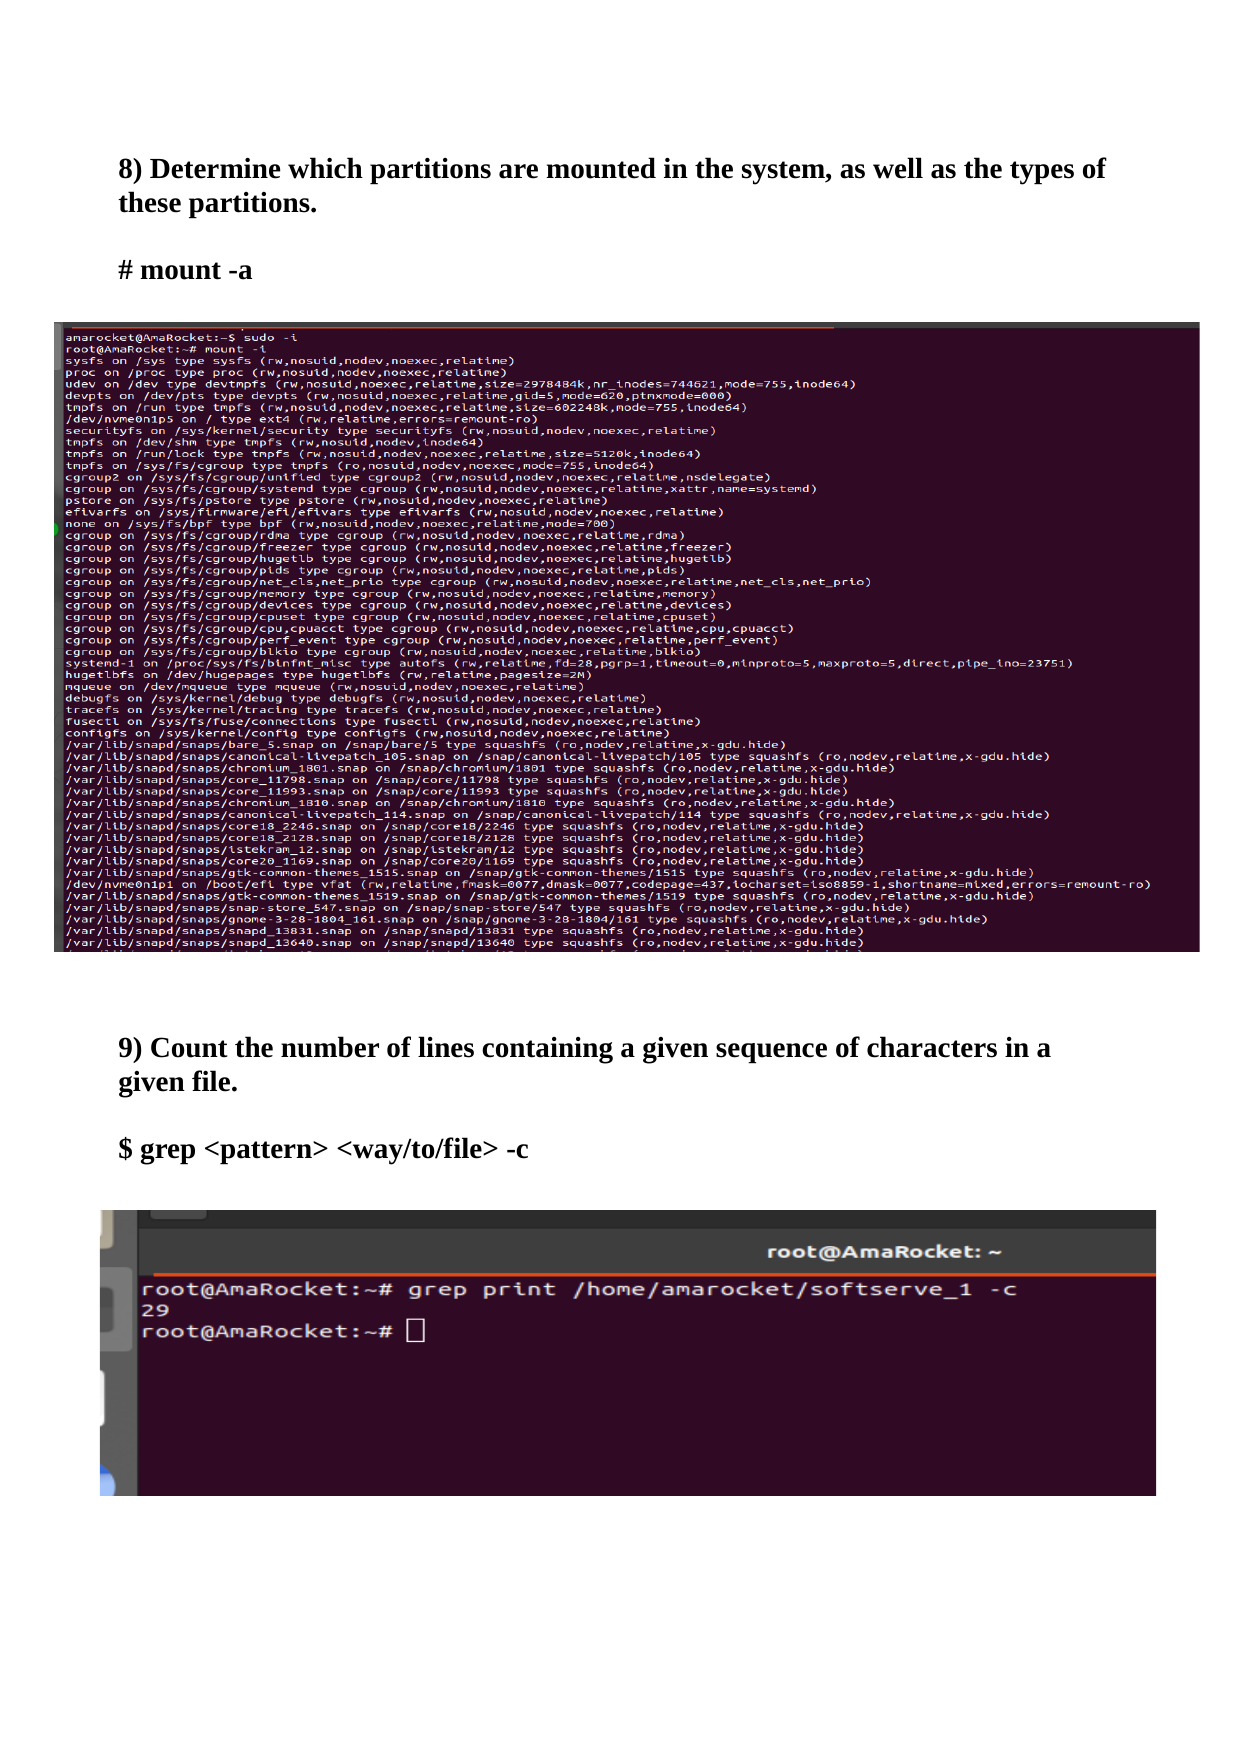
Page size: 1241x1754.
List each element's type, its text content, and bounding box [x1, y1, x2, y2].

text # mount -a [118, 252, 1122, 286]
text 8) Determine which partitions are mounted in the system, as well as the types of [118, 152, 1122, 185]
text these partitions. [118, 185, 1122, 219]
picture [54, 322, 1047, 936]
text $ grep <pattern> <way/to/file> -c [118, 1131, 1122, 1164]
picture [99, 1210, 177, 1262]
text 9) Count the number of lines containing a given sequence of characters in a given file. [118, 1030, 1122, 1097]
